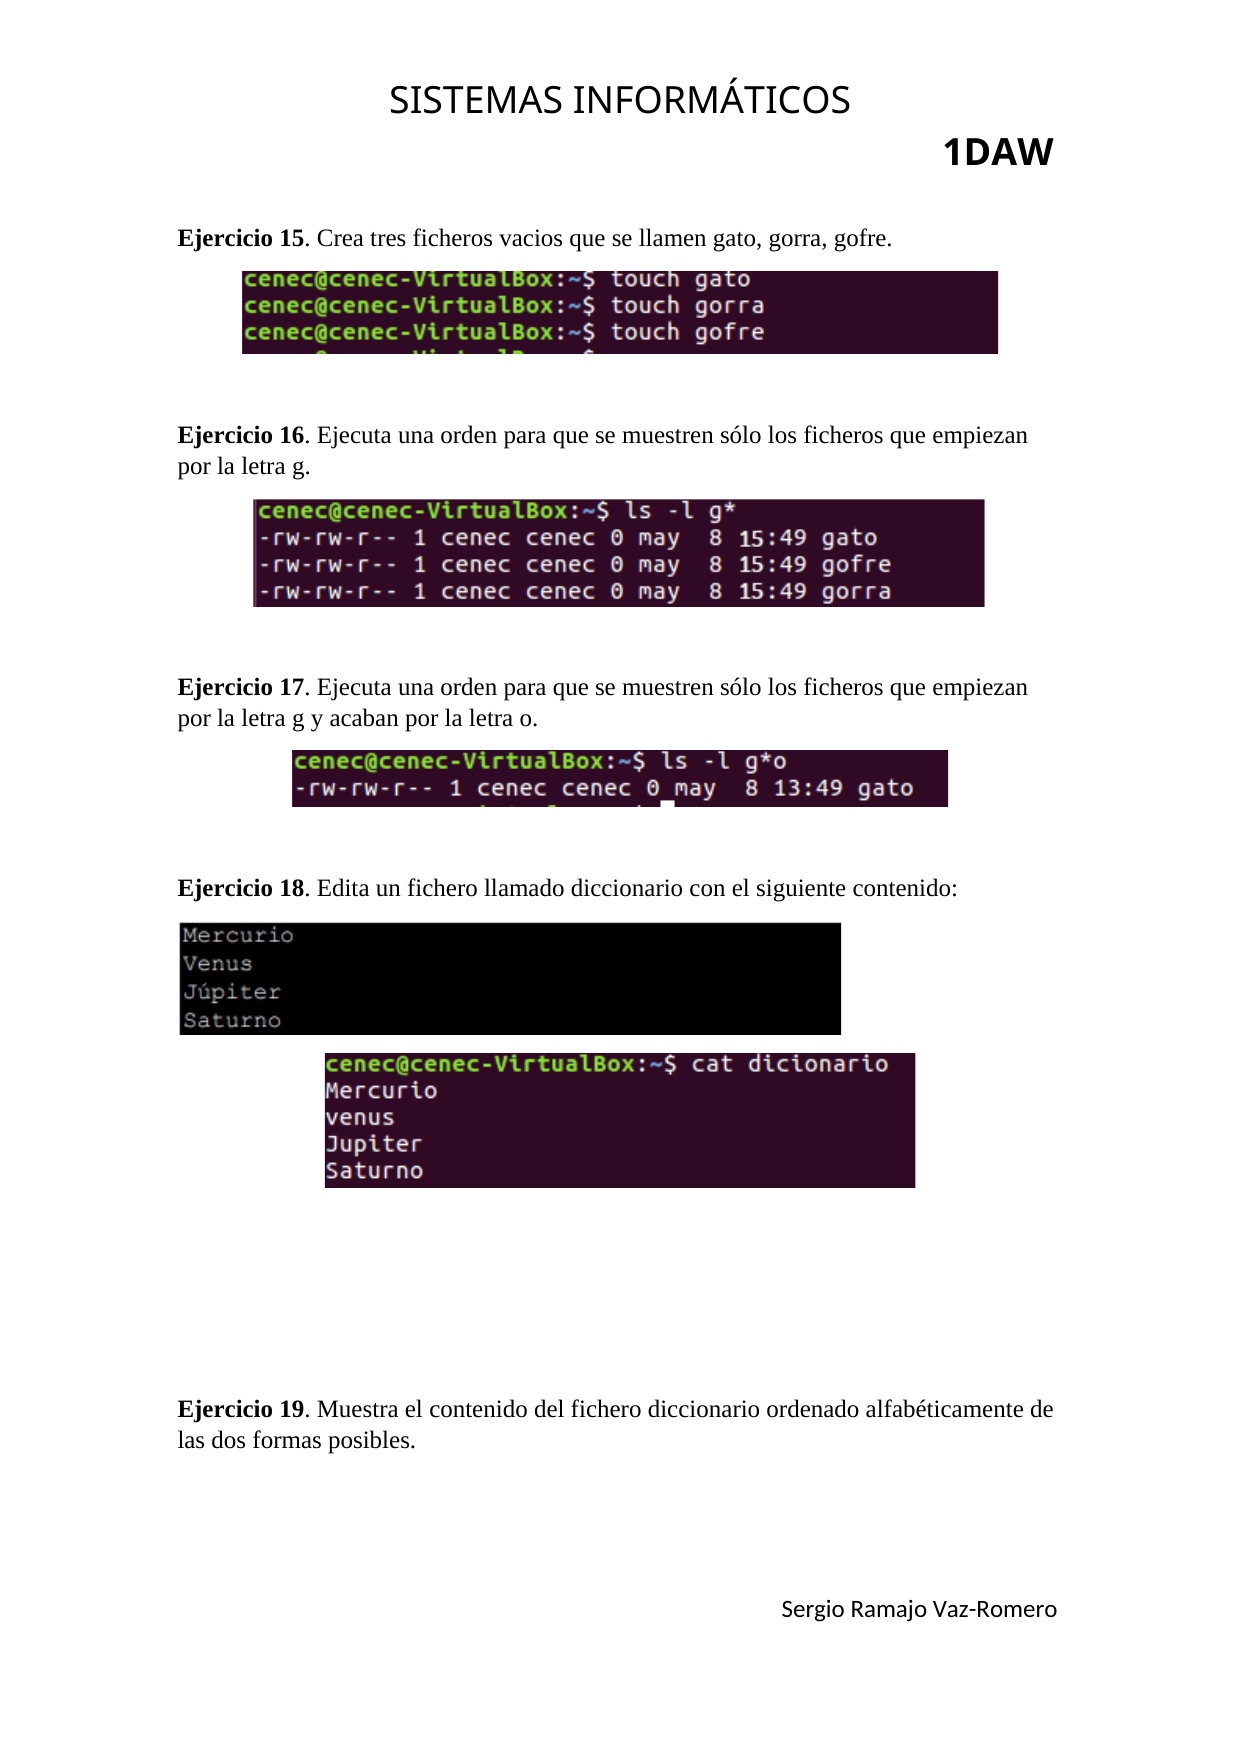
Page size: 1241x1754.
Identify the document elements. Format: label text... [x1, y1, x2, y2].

picture [242, 271, 999, 354]
picture [324, 1053, 916, 1188]
picture [292, 750, 949, 807]
text Ejercicio 16. Ejecuta una orden para que se muestren sólo los ficheros que empiezan por la letra g. [177, 420, 1063, 479]
picture [252, 498, 988, 607]
picture [177, 920, 842, 1035]
text Ejercicio 15. Crea tres ficheros vacios que se llamen gato, gorra, gofre. [177, 223, 1063, 252]
text Ejercicio 19. Muestra el contenido del fichero diccionario ordenado alfabéticamente de las dos formas posibles. [177, 1394, 1063, 1454]
text Ejercicio 17. Ejecuta una orden para que se muestren sólo los ficheros que empiezan por la letra g y acaban por la letra o. [177, 672, 1063, 732]
text Ejercicio 18. Edita un fichero llamado diccionario con el siguiente contenido: [177, 873, 1063, 902]
